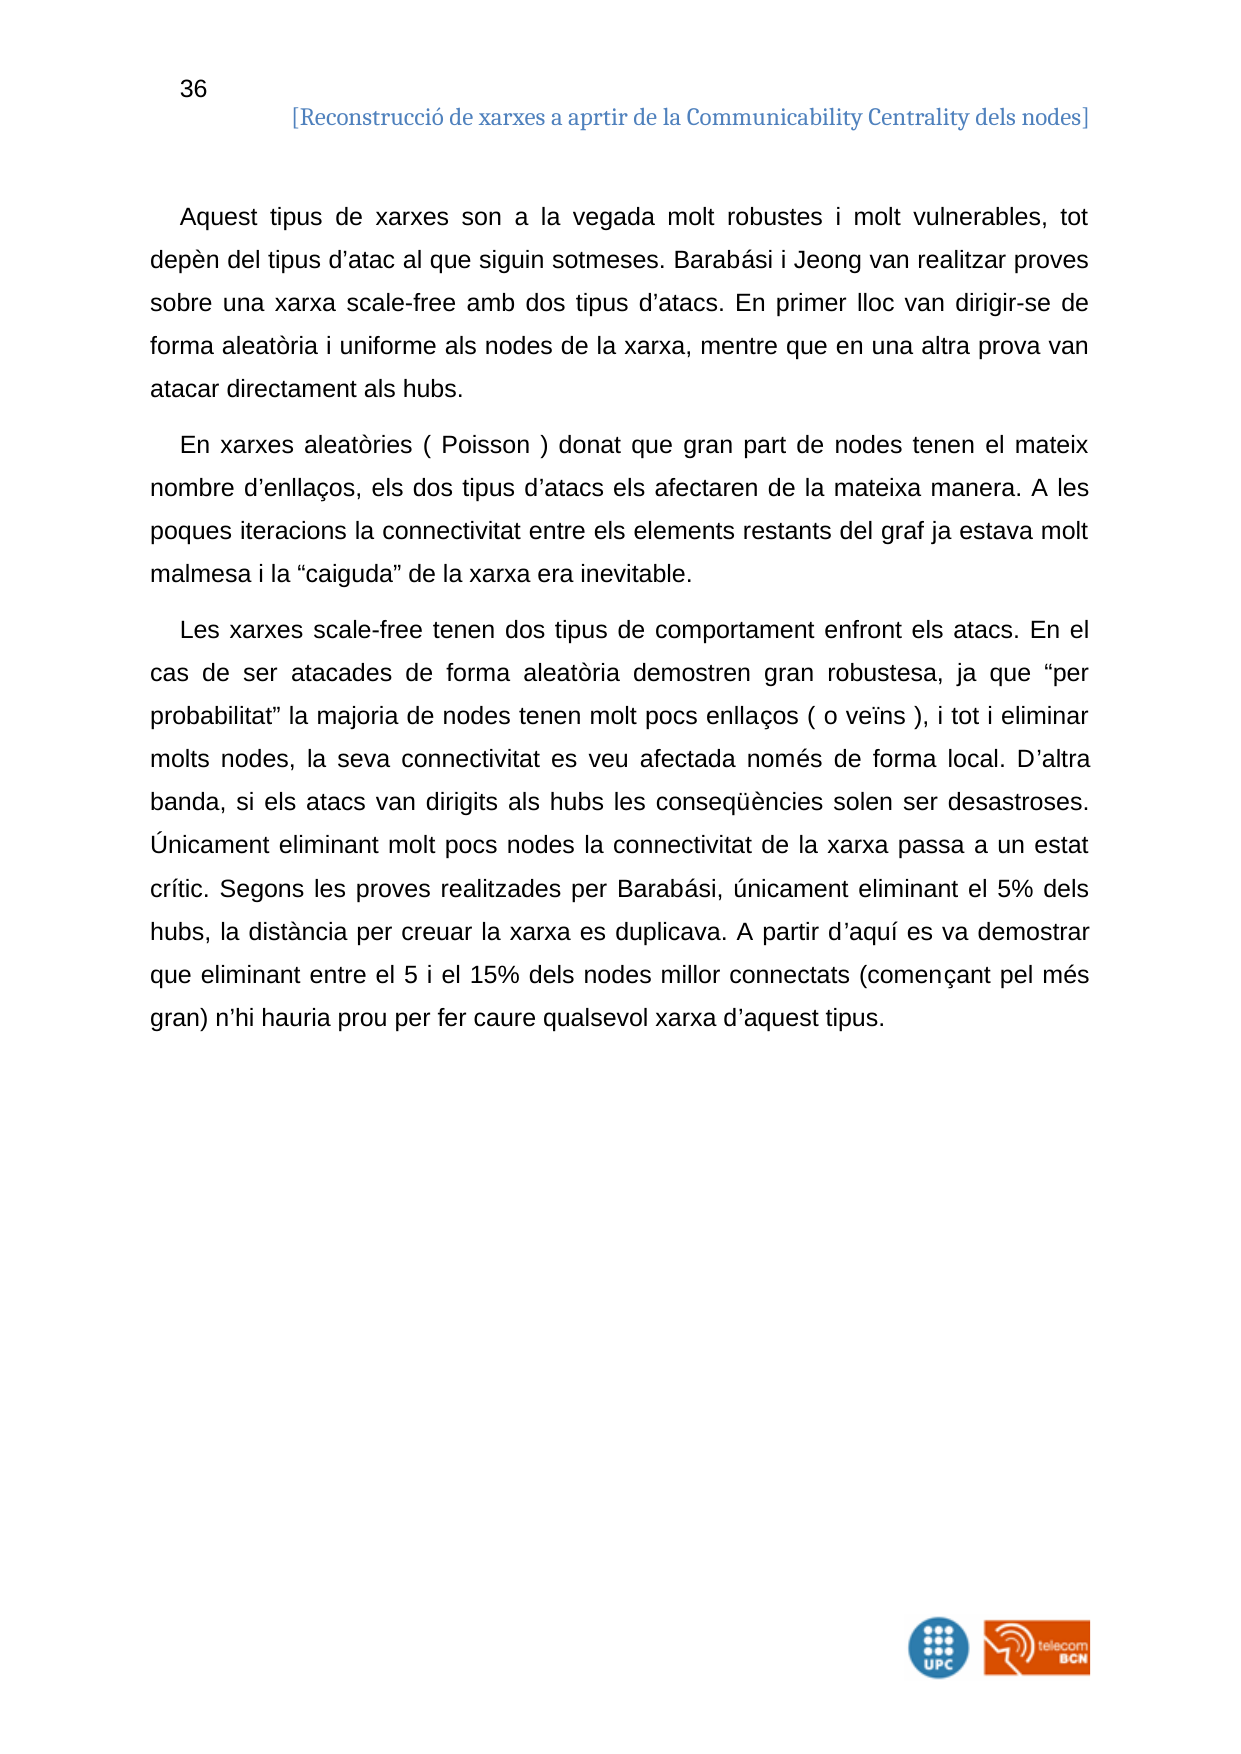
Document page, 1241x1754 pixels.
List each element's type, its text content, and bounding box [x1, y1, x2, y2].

text En xarxes aleatòries ( Poisson ) donat que gran part de nodes tenen el mateix nombre d’enllaços, els dos tipus d’atacs els afectaren de la mateixa manera. A les poques iteracions la connectivitat entre els elements restants del graf ja estava molt malmesa i la “caiguda” de la xarxa era inevitable. [150, 430, 1090, 588]
text Les xarxes scale-free tenen dos tipus de comportament enfront els atacs. En el cas de ser atacades de forma aleatòria demostren gran robustesa, ja que “per probabilitat” la majoria de nodes tenen molt pocs enllaços ( o veïns ), i tot i eliminar molts nodes, la seva connectivitat es veu afectada només de forma local. D’altra banda, si els atacs van dirigits als hubs les conseqüències solen ser desastroses. Únicament eliminant molt pocs nodes la connectivitat de la xarxa passa a un estat crític. Segons les proves realitzades per Barabási, únicament eliminant el 5% dels hubs, la distància per creuar la xarxa es duplicava. A partir d’aquí es va demostrar que eliminant entre el 5 i el 15% dels nodes millor connectats (començant pel més gran) n’hi hauria prou per fer caure qualsevol xarxa d’aquest tipus. [150, 615, 1090, 1032]
text Aquest tipus de xarxes son a la vegada molt robustes i molt vulnerables, tot depèn del tipus d’atac al que siguin sotmeses. Barabási i Jeong van realitzar proves sobre una xarxa scale-free amb dos tipus d’atacs. En primer lloc van dirigir-se de forma aleatòria i uniforme als nodes de la xarxa, mentre que en una altra prova van atacar directament als hubs. [150, 202, 1090, 403]
picture [904, 1614, 1091, 1681]
